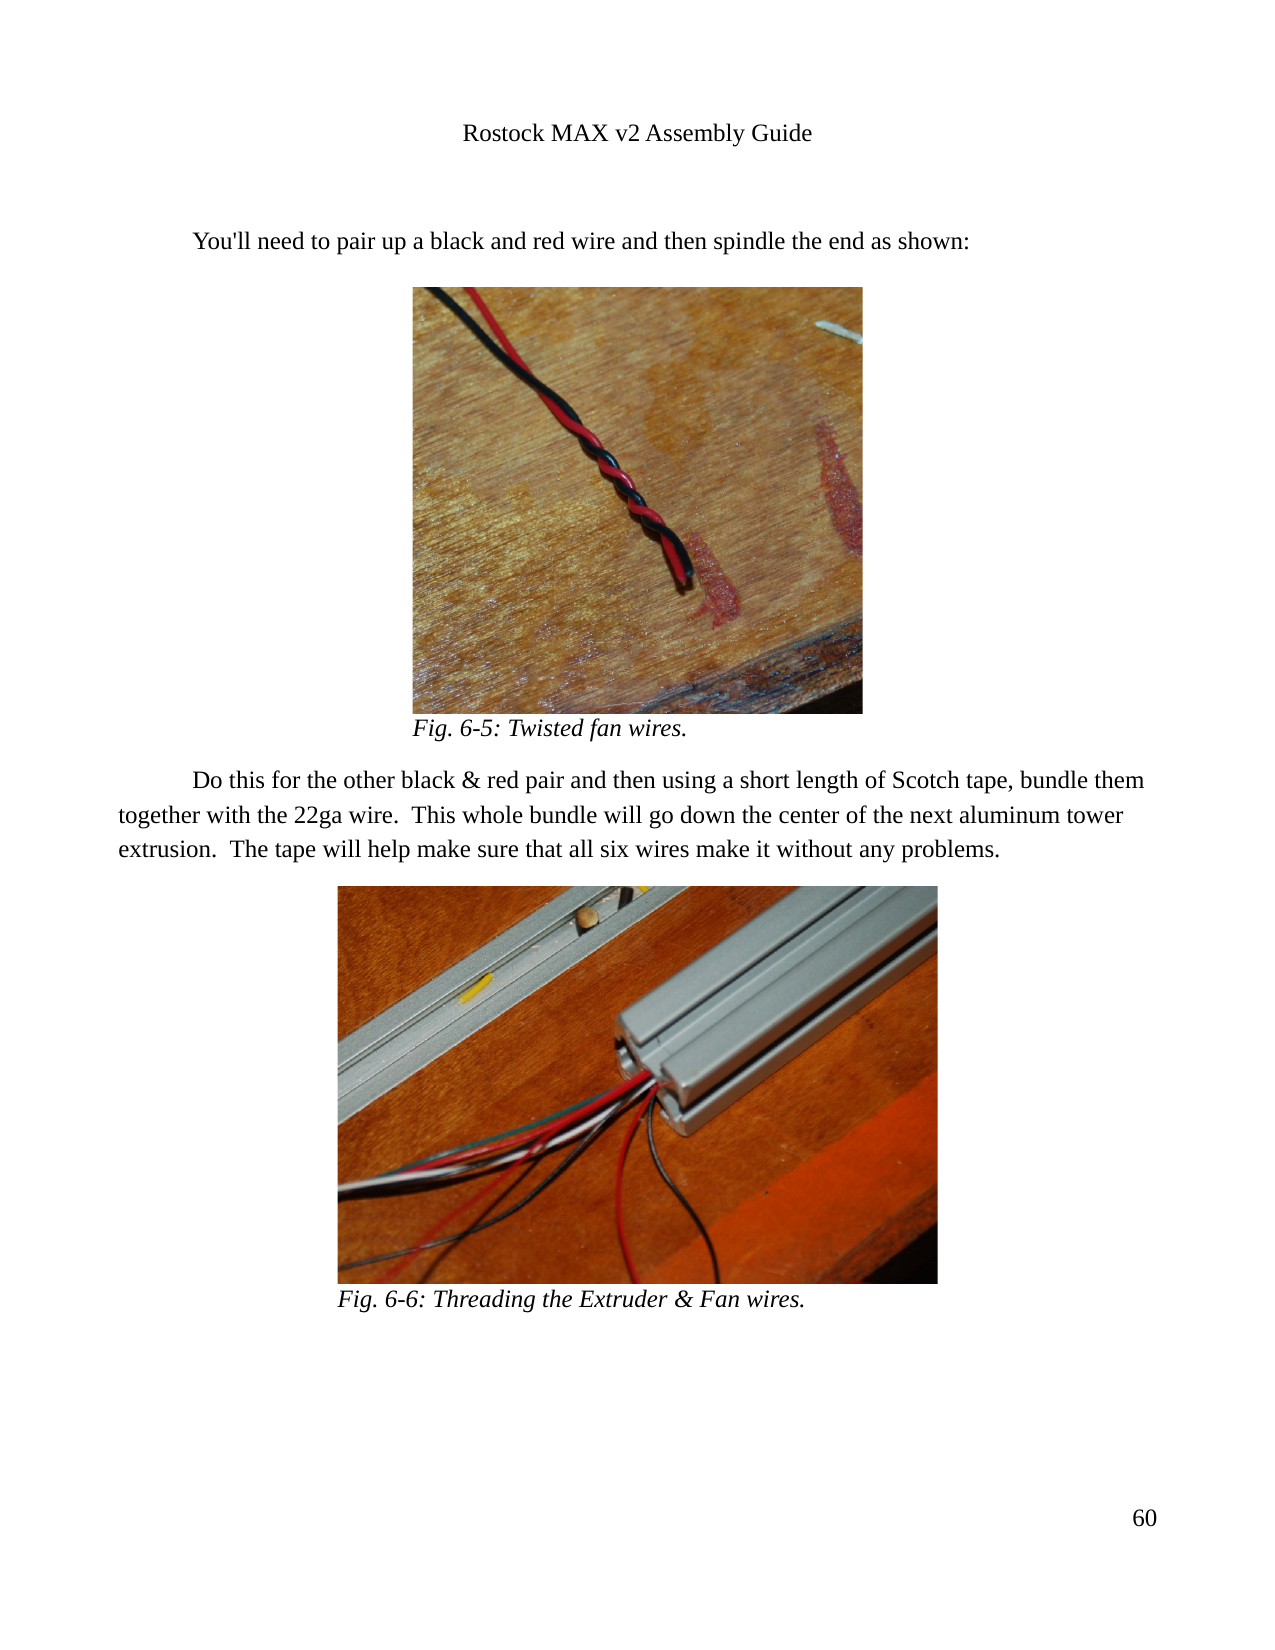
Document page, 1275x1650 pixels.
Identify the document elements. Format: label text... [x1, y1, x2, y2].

text You'll need to pair up a black and red wire and then spindle the end as shown: [118, 226, 1157, 255]
picture [337, 886, 938, 1284]
text Fig. 6-5: Twisted fan wires. [412, 714, 862, 742]
text Do this for the other black & red pair and then using a short length of Scotch tape, bundle them together with the 22ga wire. This whole bundle will go down the center of the next aluminum tower extrusion. The tape will help make sure that all six wires make it without any problems. [118, 766, 1157, 863]
text Fig. 6-6: Threading the Extruder & Fan wires. [337, 1284, 937, 1313]
picture [412, 287, 863, 714]
